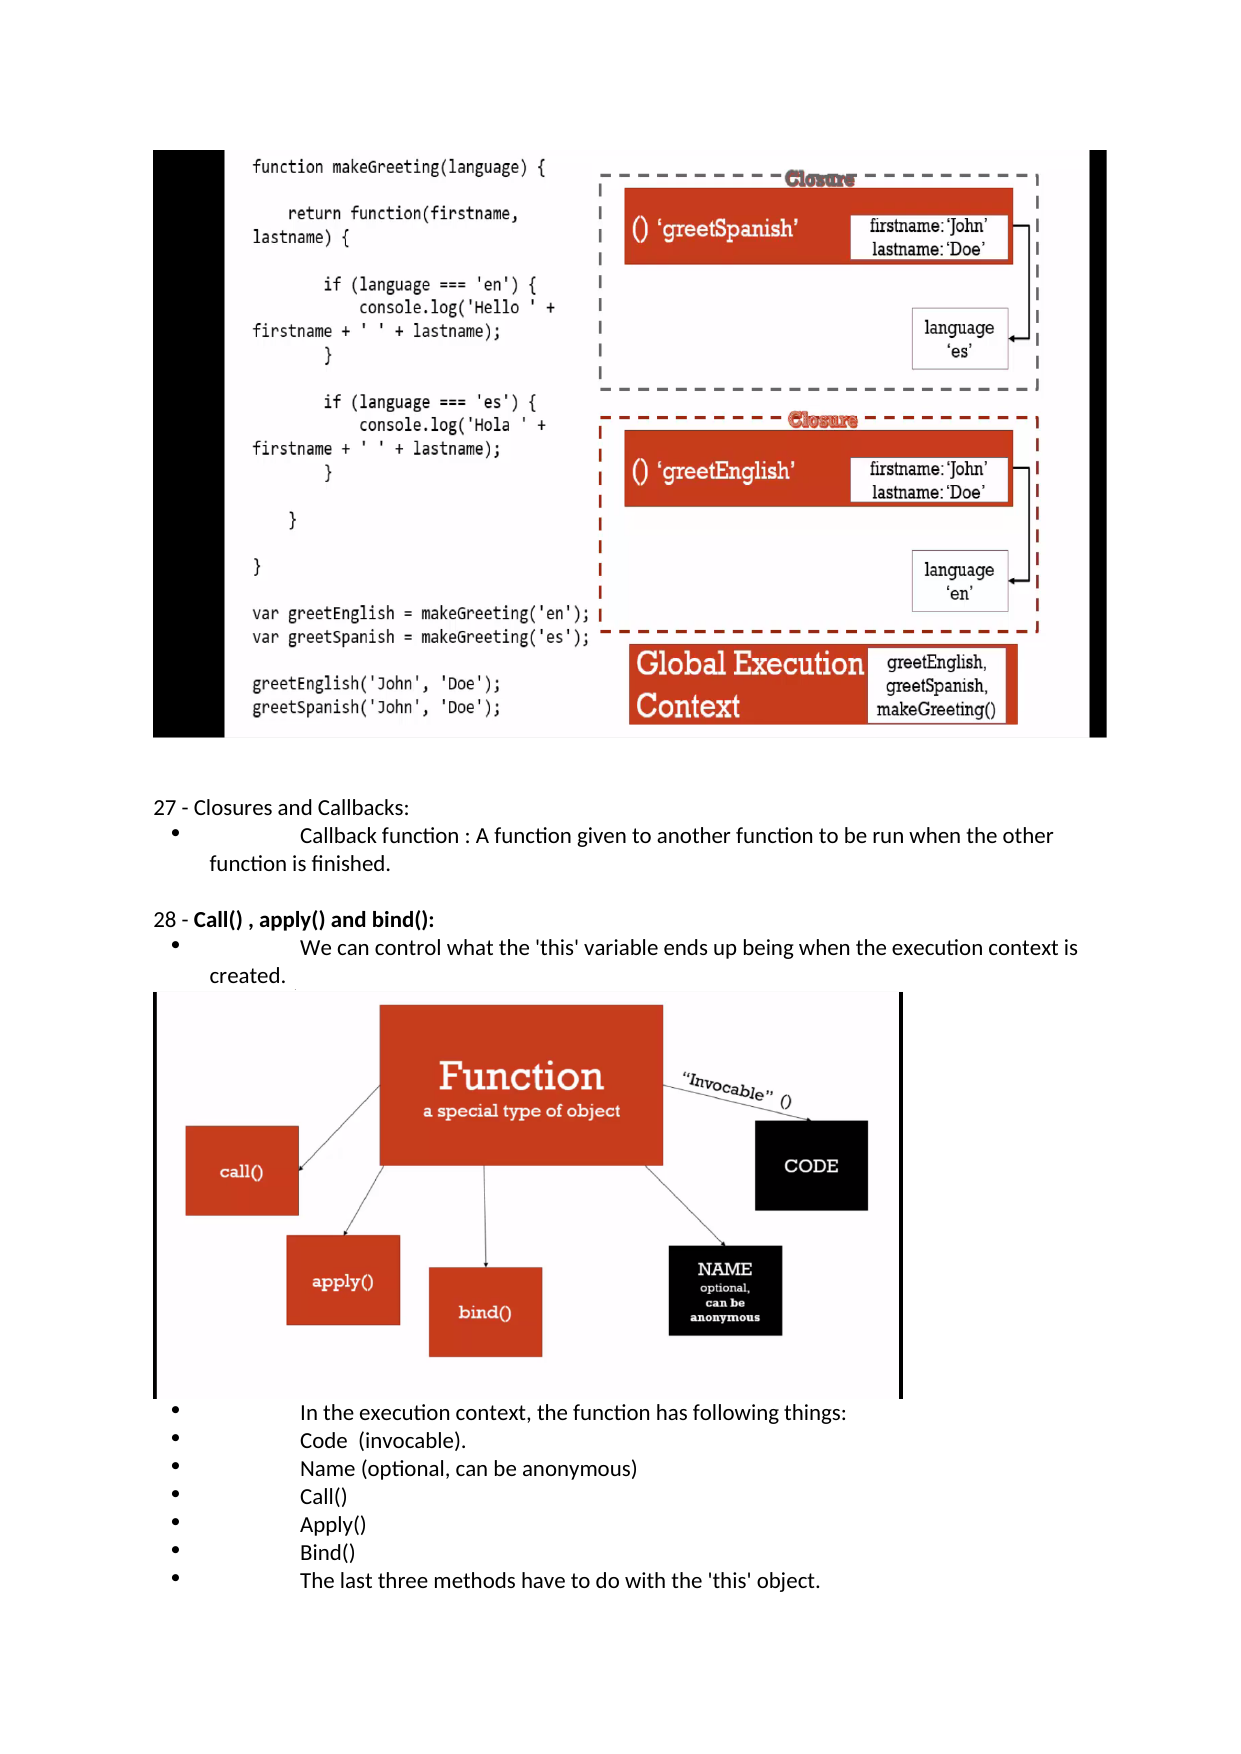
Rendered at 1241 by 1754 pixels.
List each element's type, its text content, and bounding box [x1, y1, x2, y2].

list The last three methods have to do with the 'this' object. [172, 1567, 1090, 1594]
text 28 - Call() , apply() and bind(): [153, 905, 1090, 933]
list Bind() [172, 1538, 1090, 1567]
list In the execution context, the function has following things: [172, 1398, 1090, 1426]
text 27 - Closures and Callbacks: [153, 793, 1090, 821]
list Call() [172, 1482, 1090, 1511]
list We can control what the 'this' variable ends up being when the execution context is created. [172, 933, 1090, 989]
list Callback function : A function given to another function to be run when the other function is finished. [172, 821, 1090, 877]
list Code (invocable). [172, 1426, 1090, 1454]
picture [153, 150, 1107, 738]
list Apply() [172, 1511, 1090, 1538]
picture [153, 989, 903, 1399]
list Name (optional, can be anonymous) [172, 1454, 1090, 1482]
